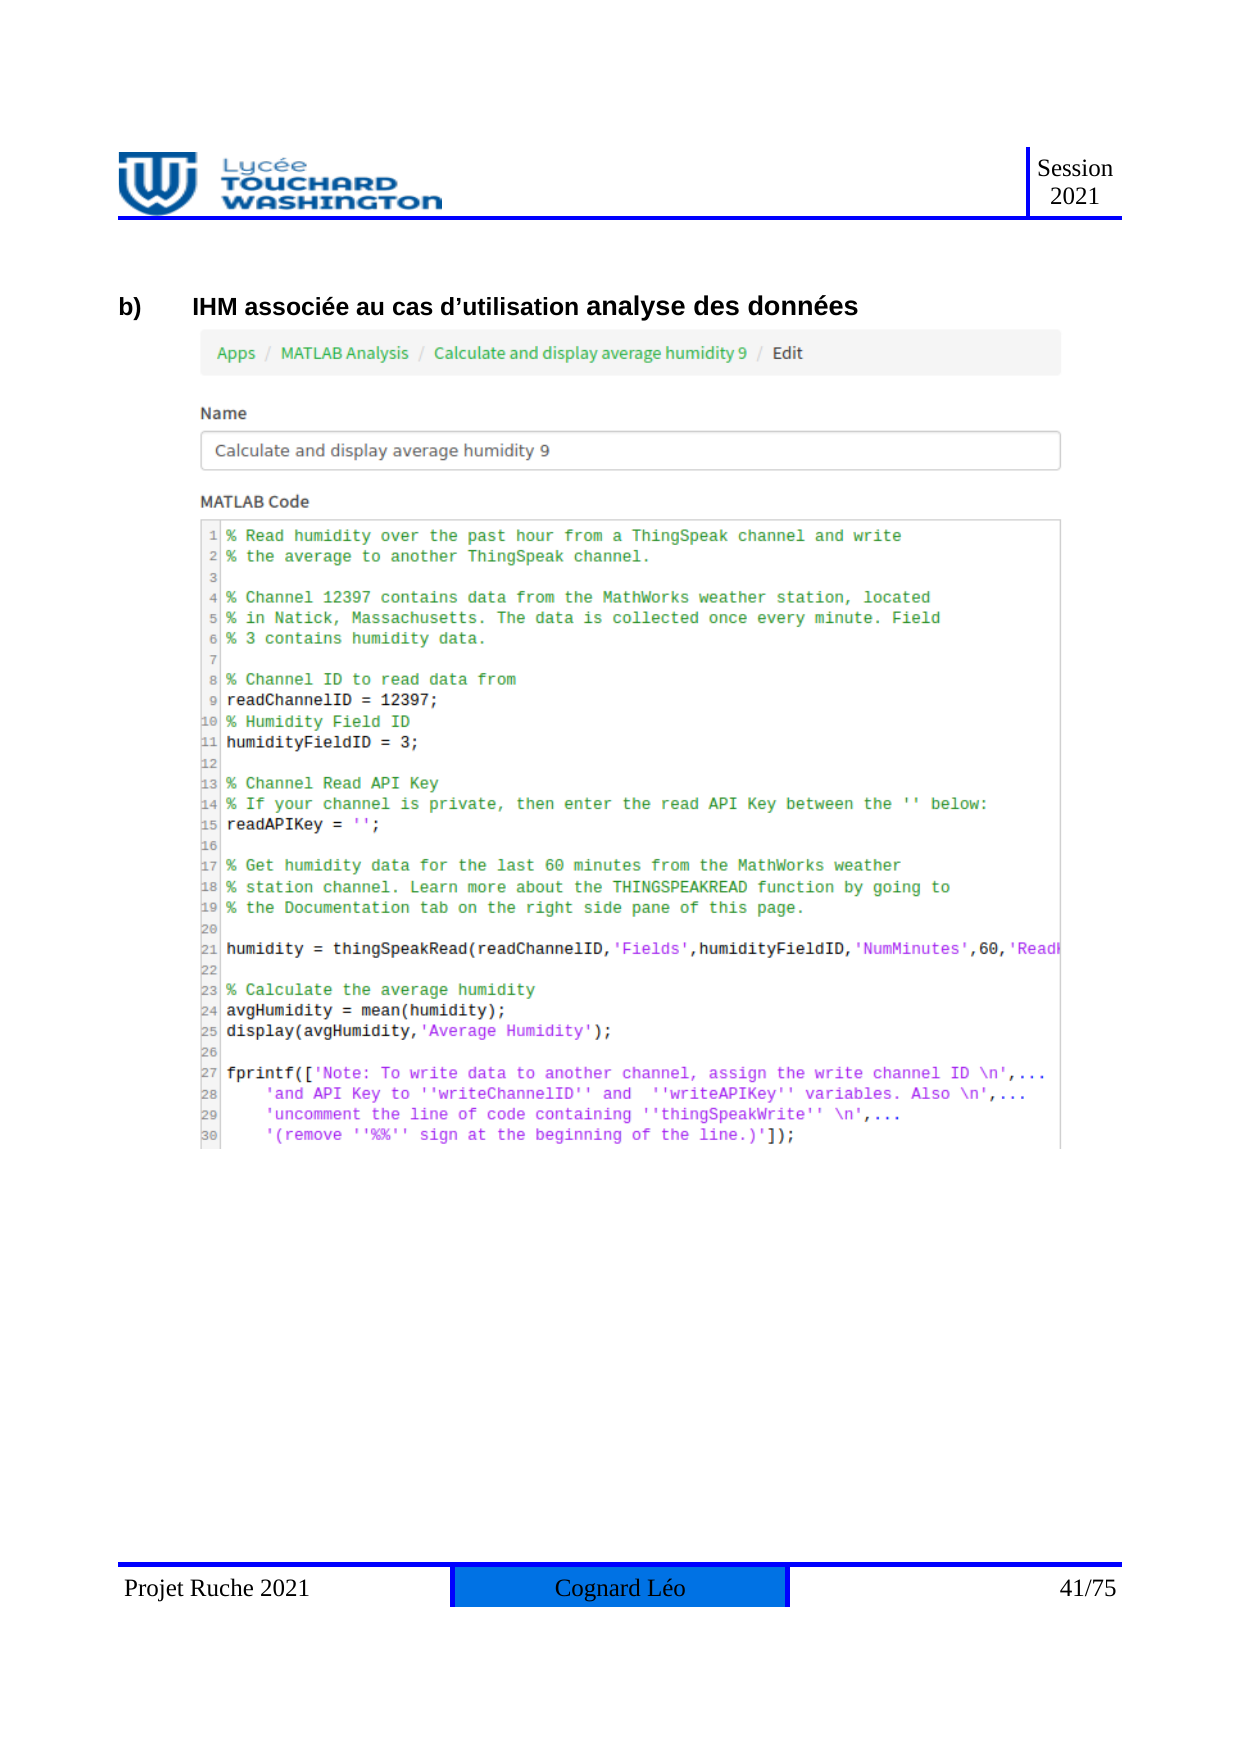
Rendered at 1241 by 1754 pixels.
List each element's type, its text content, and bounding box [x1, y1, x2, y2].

picture [118, 152, 442, 216]
subtitle IHM associée au cas d’utilisation analyse des données [118, 290, 1122, 322]
picture [166, 327, 1074, 1149]
